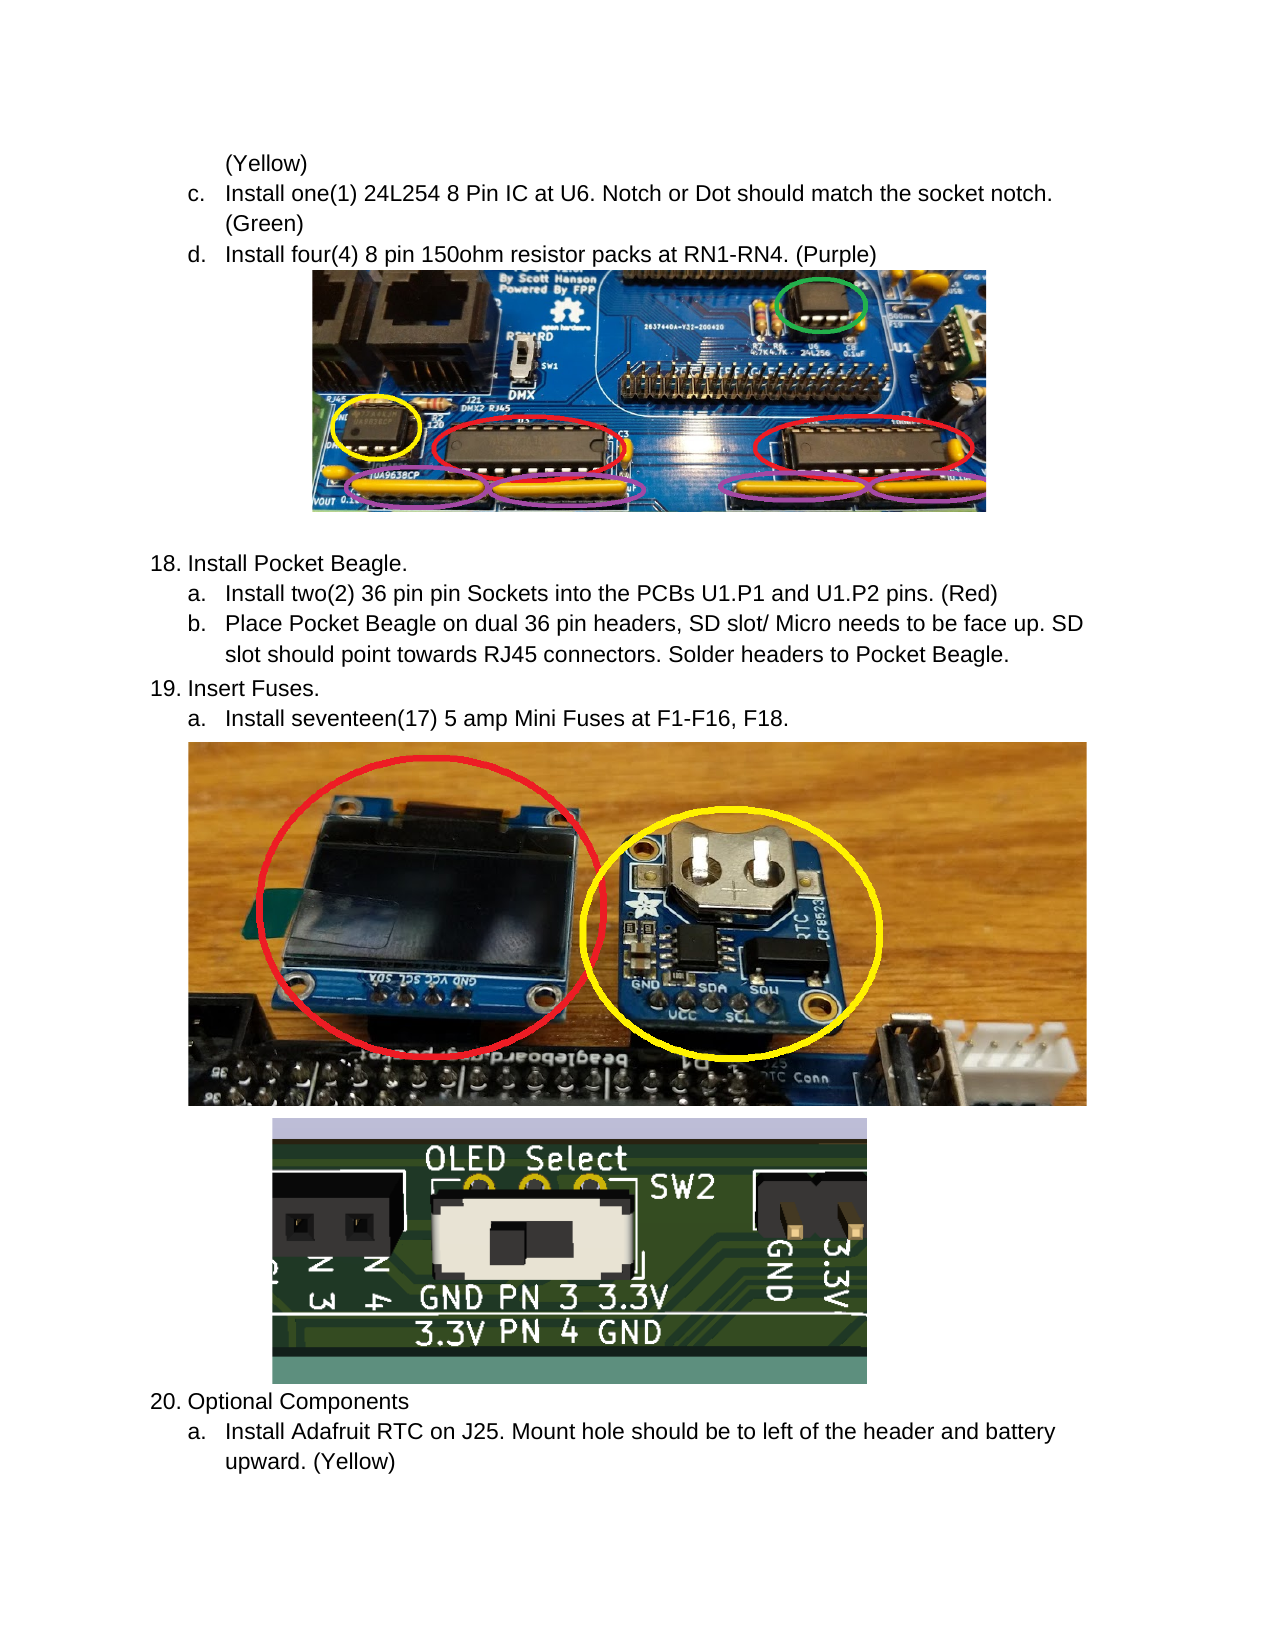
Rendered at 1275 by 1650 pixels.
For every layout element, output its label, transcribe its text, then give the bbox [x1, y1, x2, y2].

list Optional Components [150, 735, 1125, 1414]
list Install four(4) 8 pin 150ohm resistor packs at RN1-RN4. (Purple) [187, 241, 1125, 267]
list Place Pocket Beagle on dual 36 pin headers, SD slot/ Micro needs to be face up. SD slot should point towards RJ45 connectors. Solder headers to Pocket Beagle. [187, 610, 1125, 667]
list Install seventeen(17) 5 amp Mini Fuses at F1-F16, F18. [187, 705, 1125, 731]
picture [272, 1118, 867, 1384]
list Install Adafruit RTC on J25. Mount hole should be to left of the header and battery upward. (Yellow) [187, 1418, 1125, 1474]
list (Yellow) [187, 150, 1125, 176]
list Install one(1) 24L254 8 Pin IC at U6. Notch or Dot should match the socket notch. (Green) [187, 180, 1125, 237]
list Install Pocket Beagle. [150, 550, 1125, 576]
list Insert Fuses. [150, 675, 1125, 701]
picture [312, 270, 987, 512]
picture [188, 742, 1087, 1106]
list Install two(2) 36 pin pin Sockets into the PCBs U1.P1 and U1.P2 pins. (Red) [187, 580, 1125, 607]
